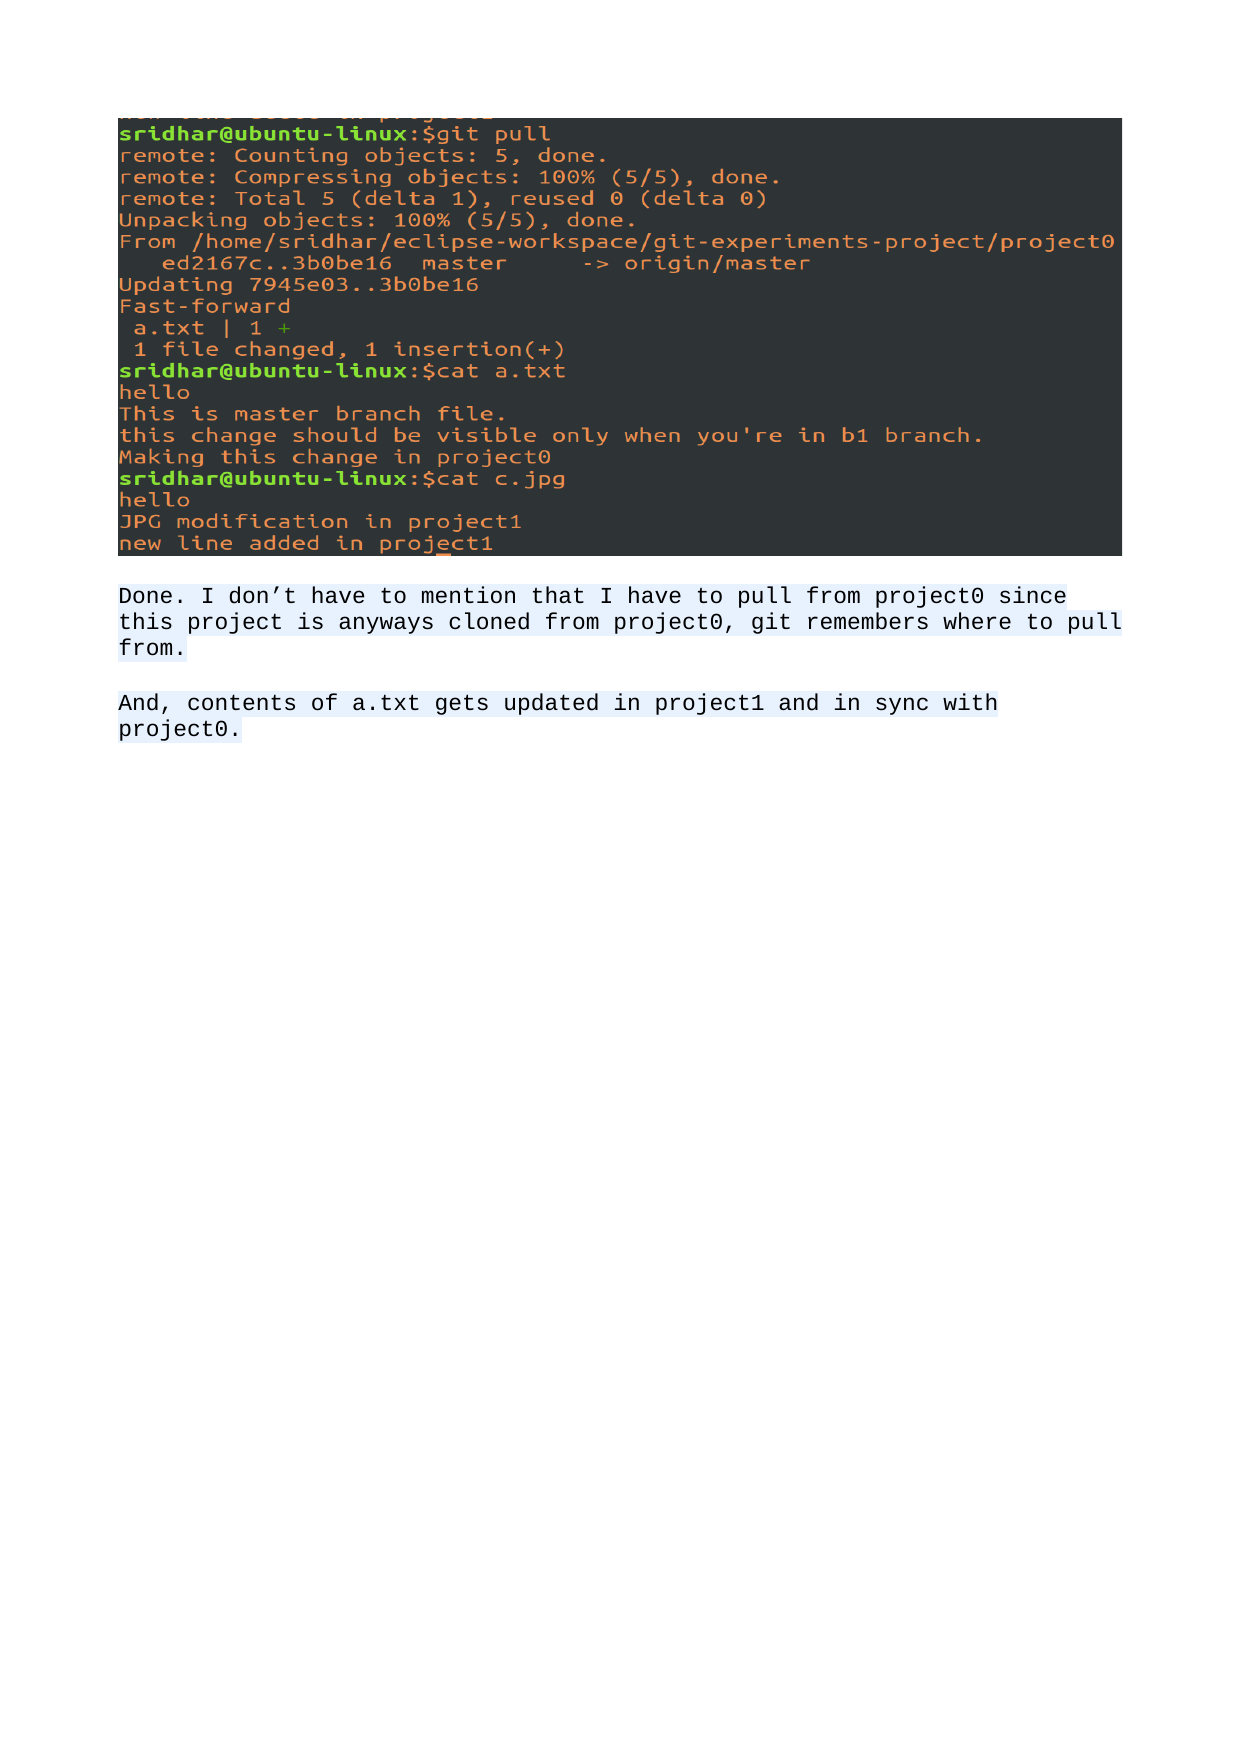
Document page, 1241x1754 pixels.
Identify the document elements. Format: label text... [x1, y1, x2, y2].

picture [118, 118, 1123, 556]
text Done. I don’t have to mention that I have to pull from project0 since this project is anyways cloned from project0, git remembers where to pull from. [118, 584, 1122, 662]
text And, contents of a.txt gets updated in project1 and in sync with project0. [118, 691, 1122, 743]
